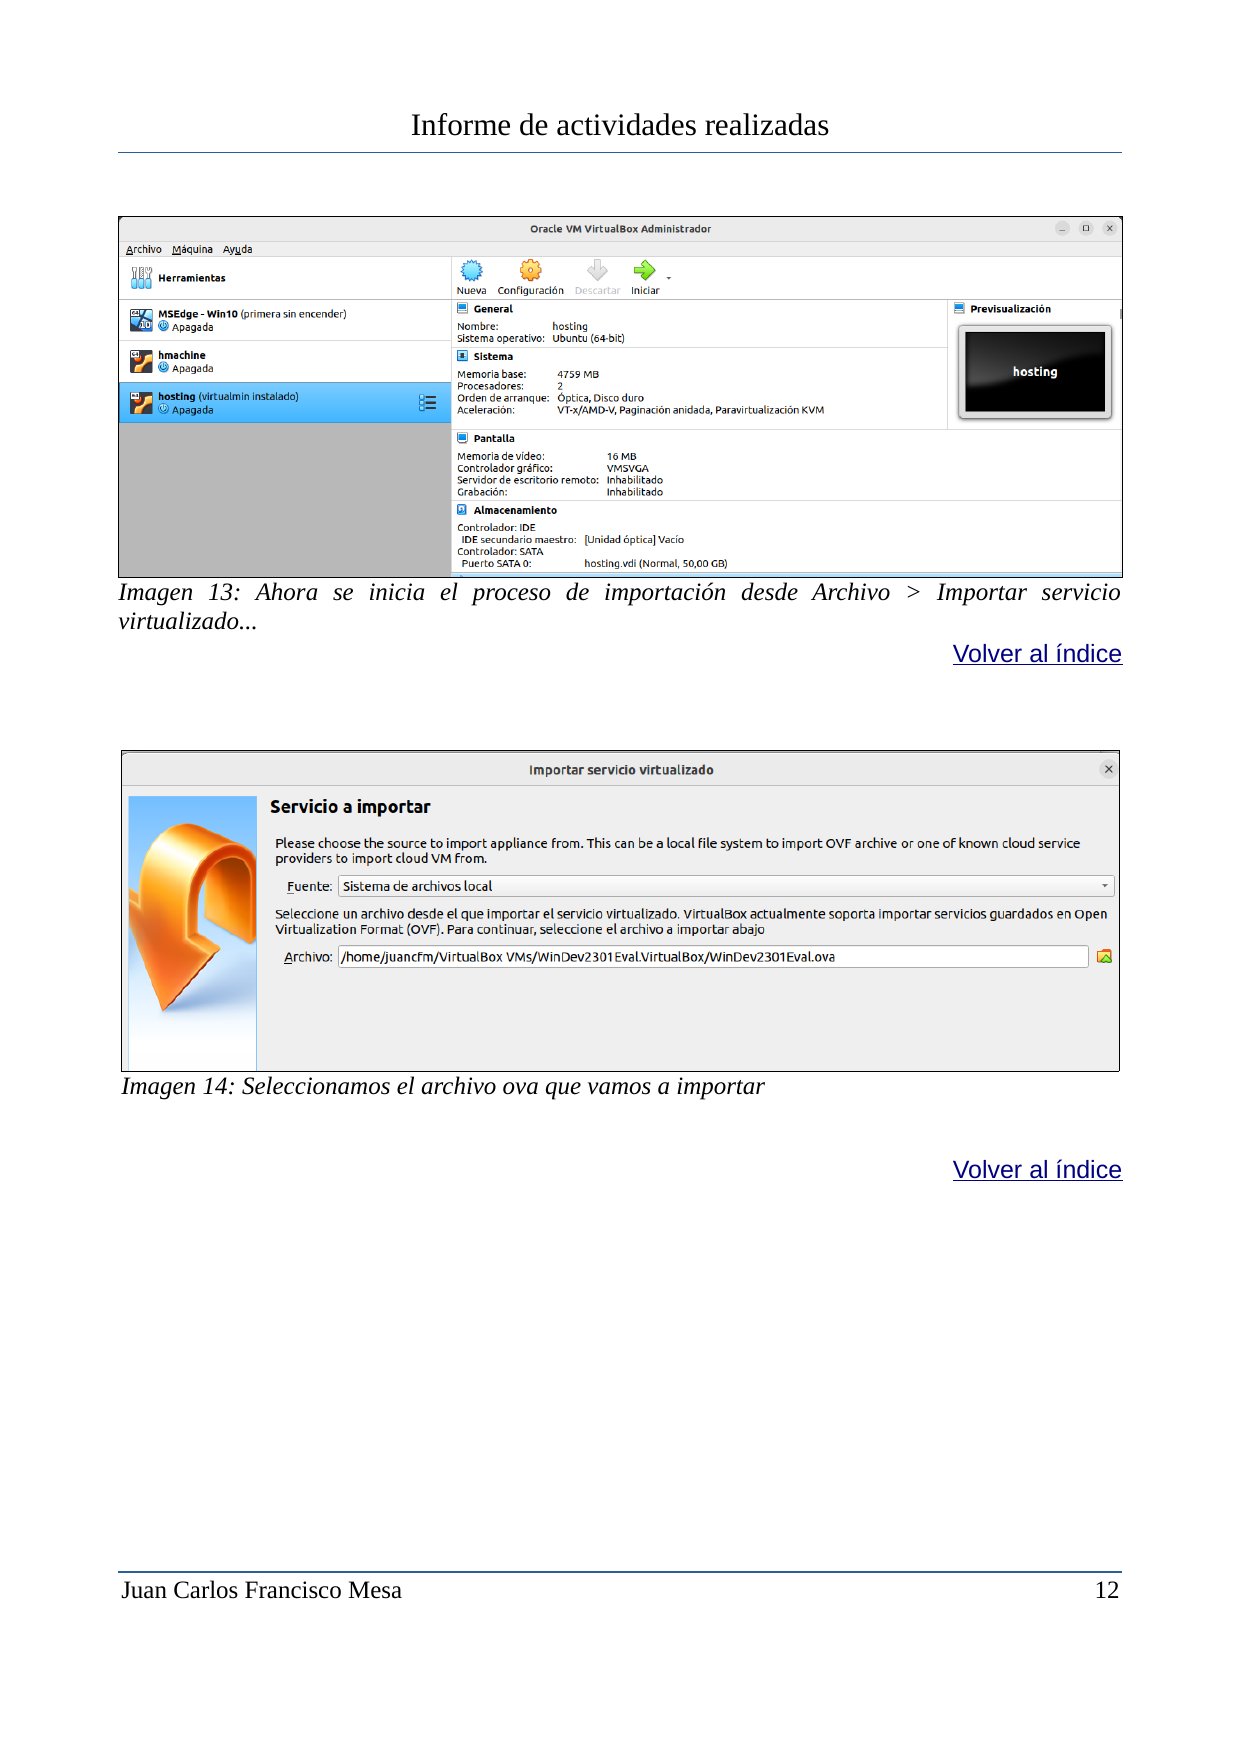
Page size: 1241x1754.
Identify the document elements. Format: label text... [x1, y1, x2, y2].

text Volver al índice [118, 635, 1122, 668]
text Volver al índice [118, 1155, 1122, 1184]
picture [119, 217, 1122, 577]
text [118, 183, 1122, 216]
text Imagen 13: Ahora se inicia el proceso de importación desde Archivo > Importar servicio virtualizado... [118, 578, 1122, 635]
picture [122, 751, 1119, 1071]
text Imagen 14: Seleccionamos el archivo ova que vamos a importar [121, 1072, 1119, 1100]
